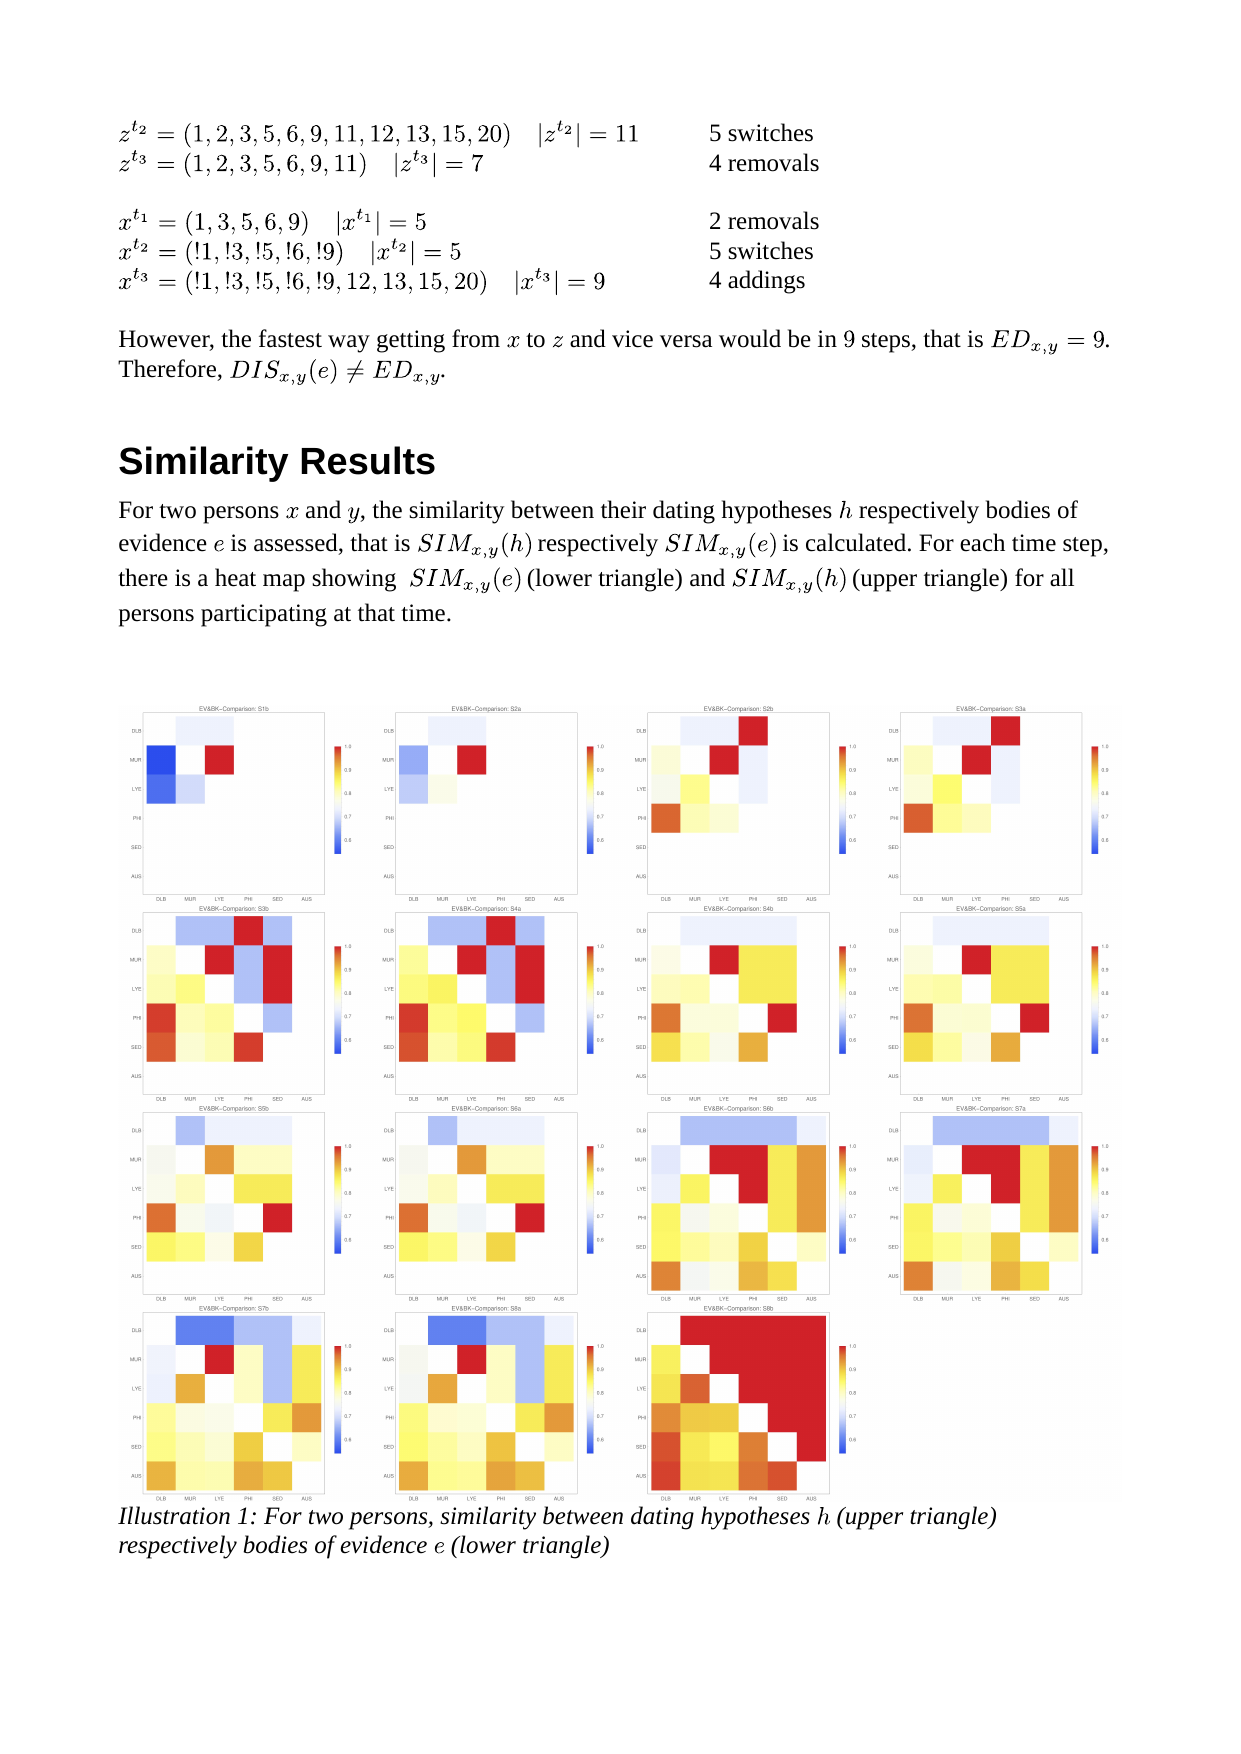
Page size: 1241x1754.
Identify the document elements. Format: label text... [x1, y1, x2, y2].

text 5 switches [118, 236, 1122, 266]
text However, the fastest way getting from to and vice versa would be in steps, that is . Therefore, . [118, 324, 1122, 385]
subtitle Similarity Results [118, 439, 1122, 482]
text 4 removals [118, 148, 1122, 177]
text 2 removals [118, 206, 1122, 236]
text 4 addings [118, 266, 1122, 295]
text 5 switches [118, 118, 1122, 148]
picture [118, 705, 1123, 1502]
text Illustration 1: For two persons, similarity between dating hypotheses (upper triangle) respectively bodies of evidence (lower triangle) [118, 1502, 1122, 1559]
text For two persons and , the similarity between their dating hypotheses respectively bodies of evidence is assessed, that is respectively is calculated. For each time step, there is a heat map showing (lower triangle) and (upper triangle) for all persons participating at that time. [118, 495, 1122, 626]
